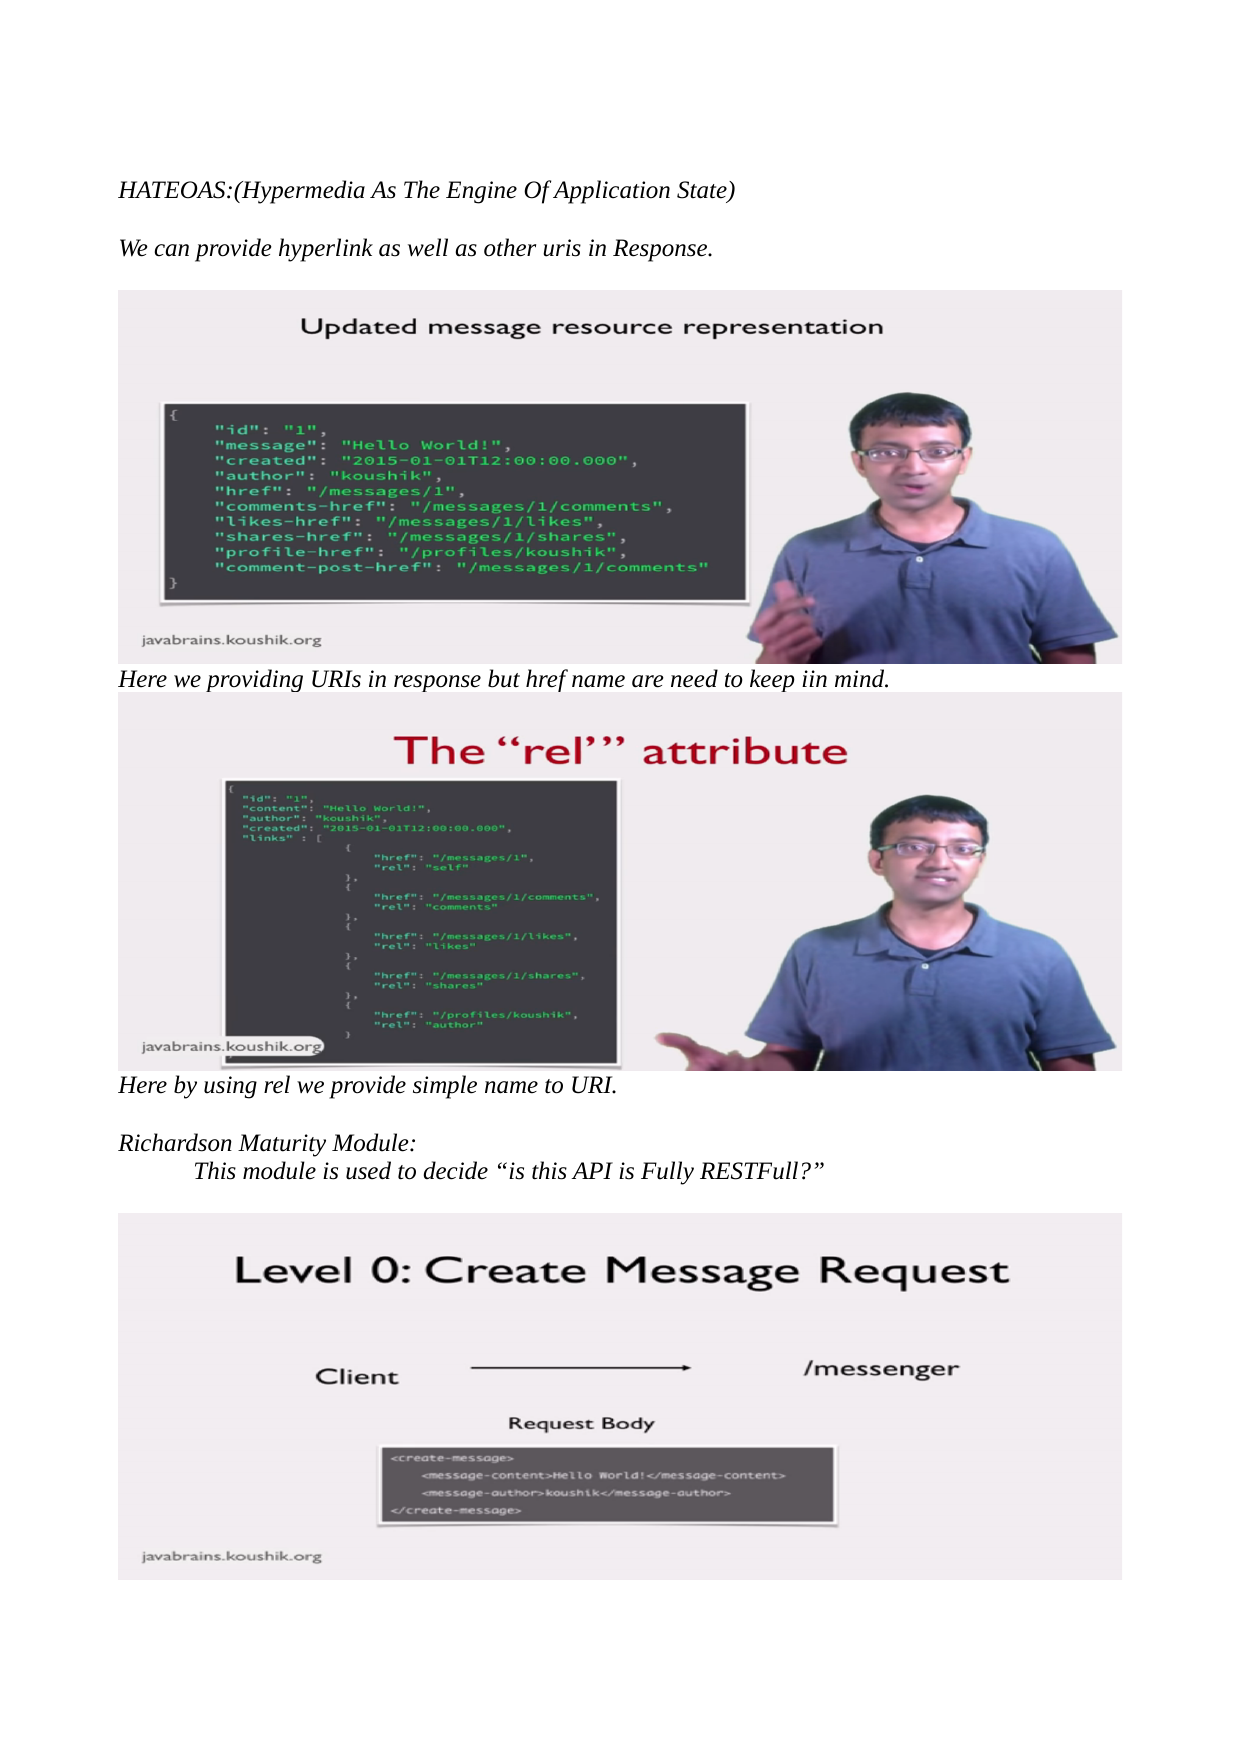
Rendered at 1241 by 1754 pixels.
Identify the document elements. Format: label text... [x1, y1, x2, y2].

text This module is used to decide “is this API is Fully RESTFull?” [118, 1156, 1122, 1185]
text We can provide hyperlink as well as other uris in Response. [118, 233, 1122, 262]
picture [118, 290, 1123, 664]
picture [118, 1213, 1123, 1580]
text Here we providing URIs in response but href name are need to keep iin mind. [118, 664, 1122, 692]
text Richardson Maturity Module: [118, 1128, 1122, 1156]
picture [118, 692, 1123, 1071]
text Here by using rel we provide simple name to URI. [118, 1071, 1122, 1099]
text HATEOAS:(Hypermedia As The Engine Of Application State) [118, 176, 1122, 204]
